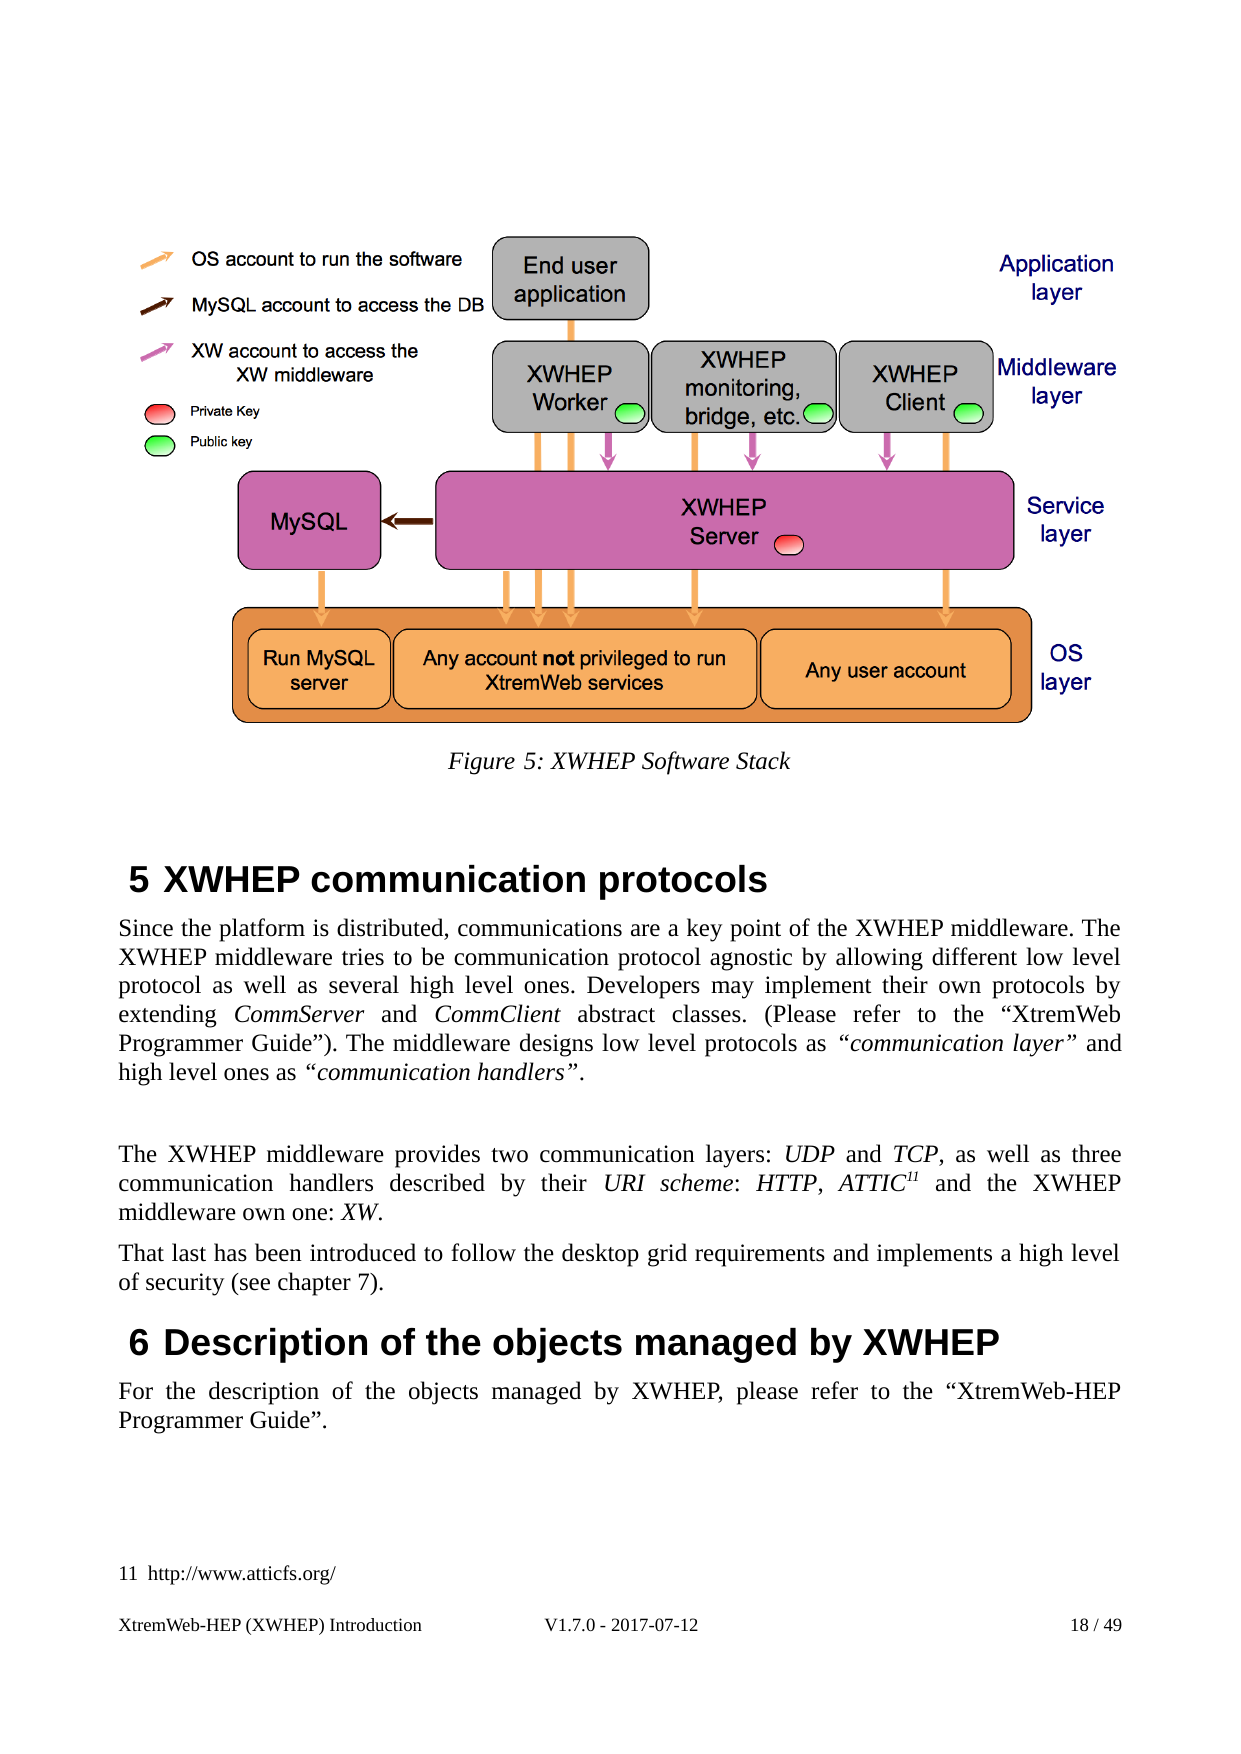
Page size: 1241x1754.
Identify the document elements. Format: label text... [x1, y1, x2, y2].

text For the description of the objects managed by XWHEP, please refer to the “XtremWeb-HEP Programmer Guide”. [118, 1376, 1122, 1433]
text The XWHEP middleware provides two communication layers: UDP and TCP, as well as three communication handlers described by their URI scheme: HTTP, ATTIC and the XWHEP middleware own one: XW. [118, 1139, 1122, 1225]
text That last has been introduced to follow the desktop grid requirements and implements a high level of security (see chapter 7). [118, 1238, 1122, 1295]
subtitle XWHEP communication protocols [118, 857, 1122, 900]
text Since the platform is distributed, communications are a key point of the XWHEP middleware. The XWHEP middleware tries to be communication protocol agnostic by allowing different low level protocol as well as several high level ones. Developers may implement their own protocols by extending CommServer and CommClient abstract classes. (Please refer to the “XtremWeb Programmer Guide”). The middleware designs low level protocols as “communication layer” and high level ones as “communication handlers”. [118, 913, 1122, 1085]
text http://www.atticfs.org/ [118, 1561, 1122, 1585]
picture [118, 213, 1123, 746]
subtitle Description of the objects managed by XWHEP [118, 1320, 1122, 1363]
text Figure 5: XWHEP Software Stack [118, 746, 1122, 775]
